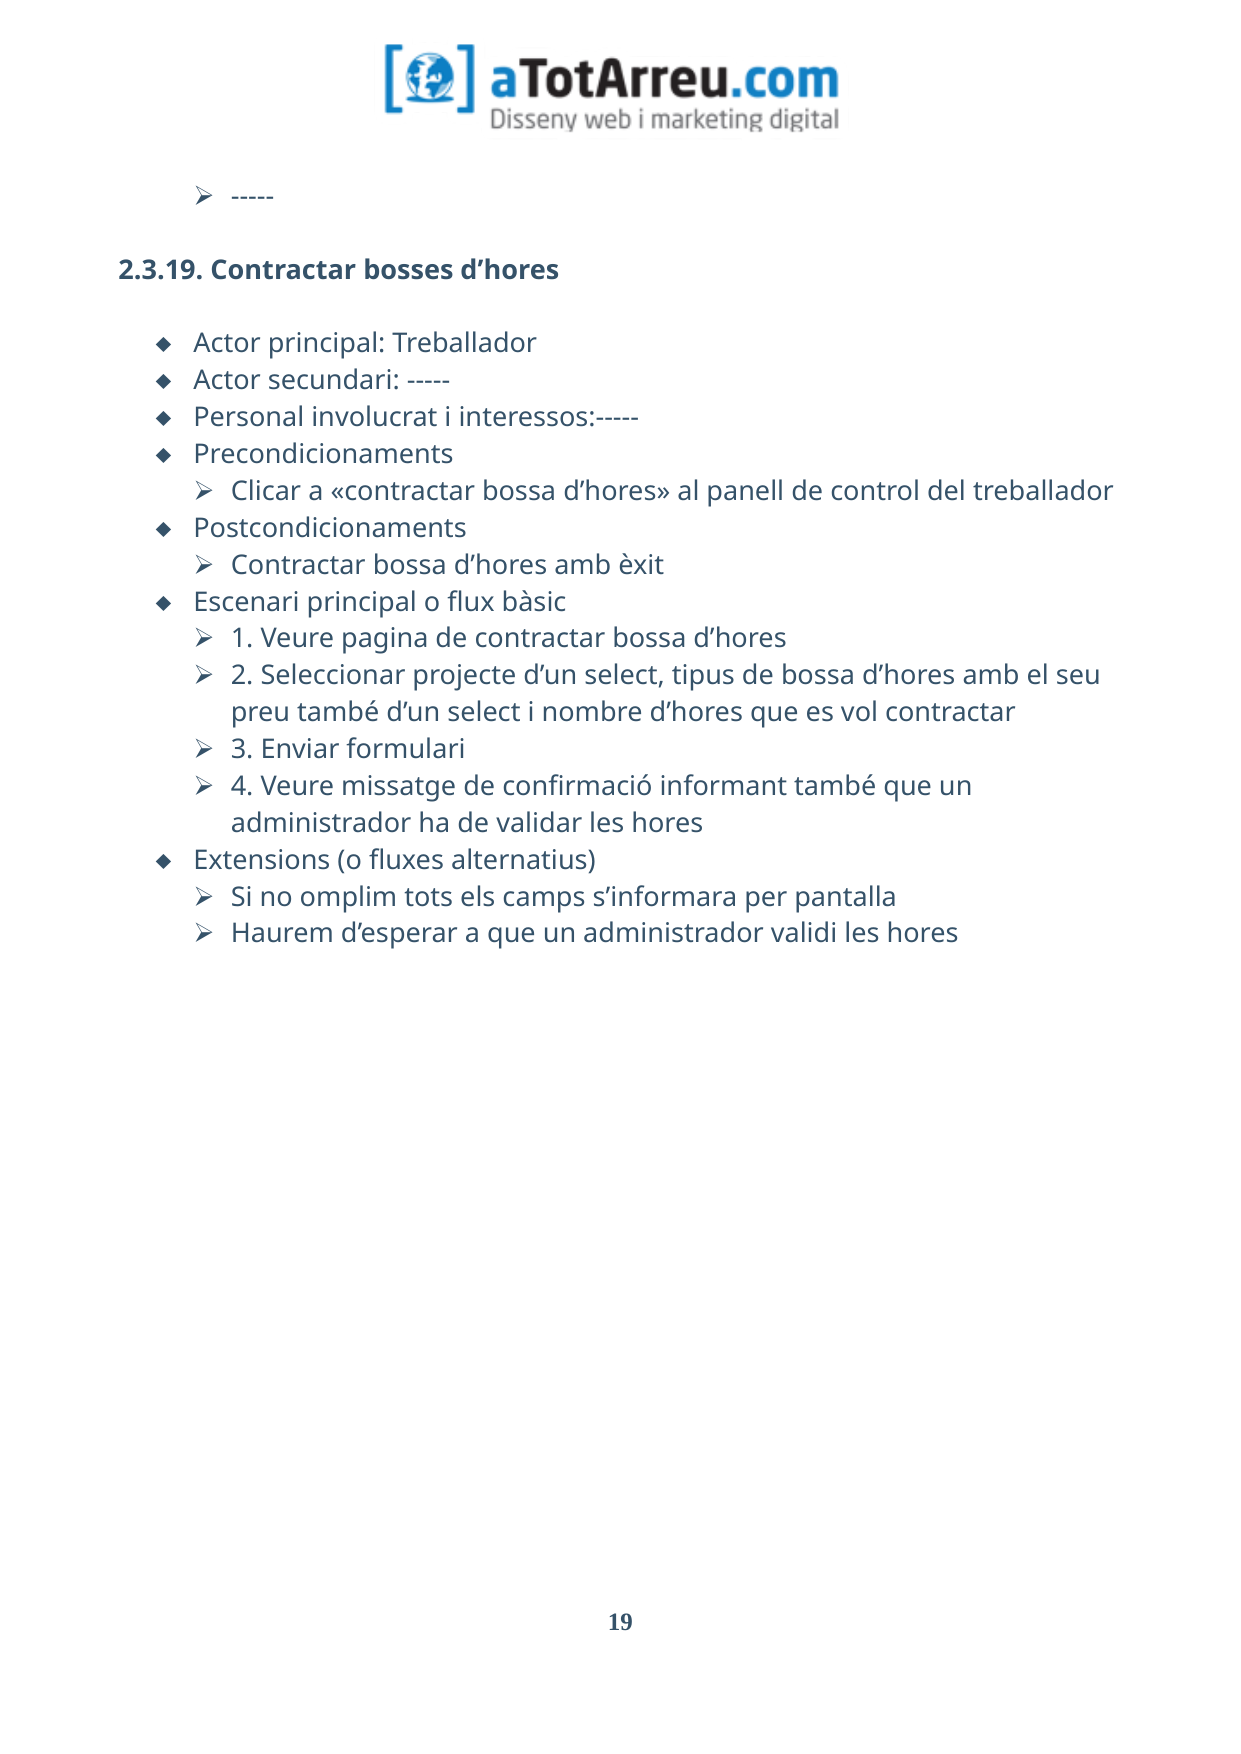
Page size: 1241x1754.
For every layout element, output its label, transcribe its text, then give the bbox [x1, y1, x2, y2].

list Haurem d’esperar a que un administrador validi les hores [193, 914, 1122, 951]
list Postcondicionaments [156, 508, 1122, 545]
text 2.3.19. Contractar bosses d’hores [118, 250, 1122, 287]
list 4. Veure missatge de confirmació informant també que un administrador ha de validar les hores [193, 766, 1122, 840]
list Precondicionaments [156, 434, 1122, 471]
list 3. Enviar formulari [193, 729, 1122, 766]
list Si no omplim tots els camps s’informara per pantalla [193, 877, 1122, 914]
list Contractar bossa d’hores amb èxit [193, 545, 1122, 582]
list 2. Seleccionar projecte d’un select, tipus de bossa d’hores amb el seu preu també d’un select i nombre d’hores que es vol contractar [193, 656, 1122, 729]
list Extensions (o fluxes alternatius) [156, 840, 1122, 877]
list Personal involucrat i interessos:----- [156, 398, 1122, 434]
list Actor principal: Treballador [156, 324, 1122, 361]
list Clicar a «contractar bossa d’hores» al panell de control del treballador [193, 471, 1122, 508]
list 1. Veure pagina de contractar bossa d’hores [193, 619, 1122, 656]
picture [356, 37, 873, 141]
list ----- [193, 176, 1122, 213]
list Escenari principal o flux bàsic [156, 582, 1122, 619]
list Actor secundari: ----- [156, 361, 1122, 398]
